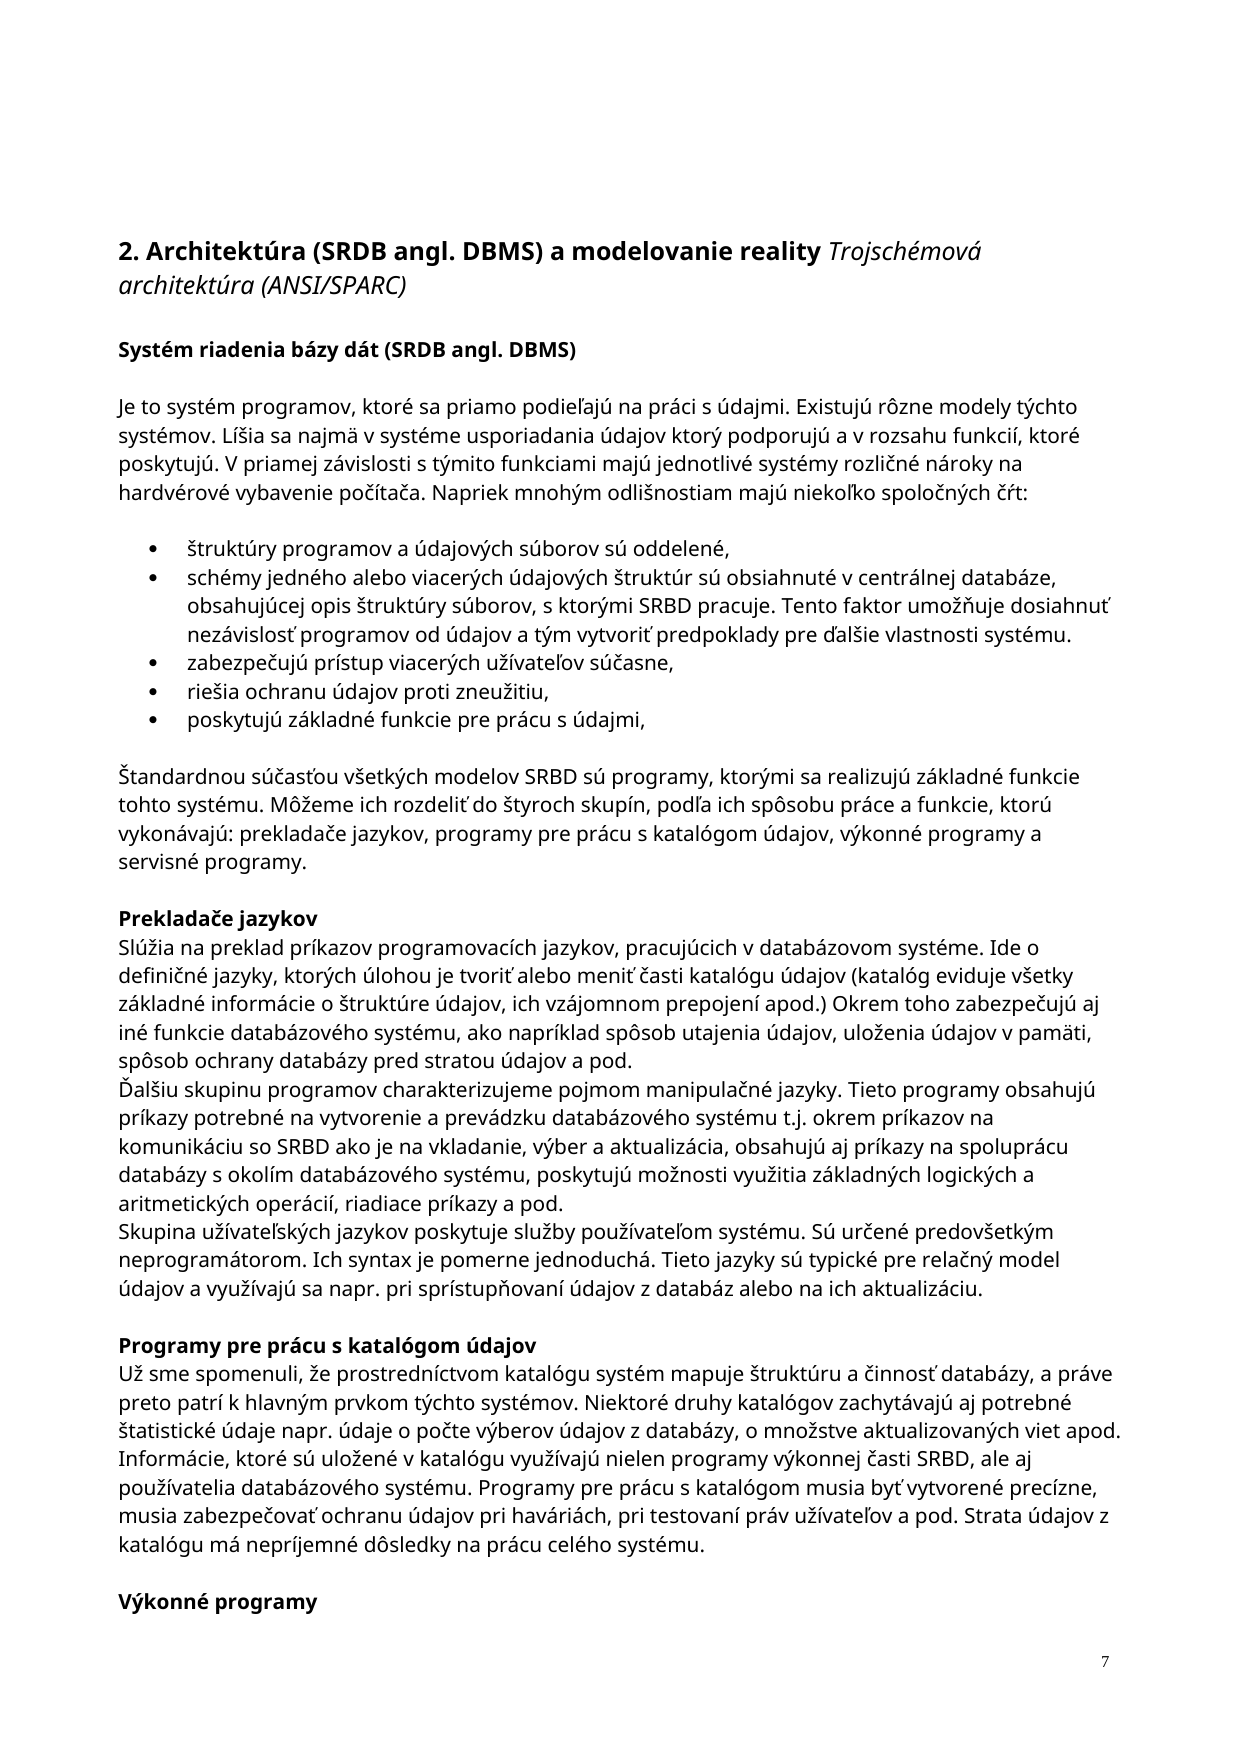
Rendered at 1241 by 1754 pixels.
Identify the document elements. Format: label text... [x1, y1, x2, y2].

text Skupina užívateľských jazykov poskytuje služby používateľom systému. Sú určené predovšetkým neprogramátorom. Ich syntax je pomerne jednoduchá. Tieto jazyky sú typické pre relačný model údajov a využívajú sa napr. pri sprístupňovaní údajov z databáz alebo na ich aktualizáciu. [118, 1217, 1122, 1302]
list riešia ochranu údajov proti zneužitiu, [149, 677, 1122, 705]
text Štandardnou súčasťou všetkých modelov SRBD sú programy, ktorými sa realizujú základné funkcie tohto systému. Môžeme ich rozdeliť do štyroch skupín, podľa ich spôsobu práce a funkcie, ktorú vykonávajú: prekladače jazykov, programy pre prácu s katalógom údajov, výkonné programy a servisné programy. [118, 762, 1122, 876]
text Výkonné programy [118, 1587, 1122, 1615]
text Systém riadenia bázy dát (SRDB angl. DBMS) [118, 336, 1122, 364]
text Slúžia na preklad príkazov programovacích jazykov, pracujúcich v databázovom systéme. Ide o definičné jazyky, ktorých úlohou je tvoriť alebo meniť časti katalógu údajov (katalóg eviduje všetky základné informácie o štruktúre údajov, ich vzájomnom prepojení apod.) Okrem toho zabezpečujú aj iné funkcie databázového systému, ako napríklad spôsob utajenia údajov, uloženia údajov v pamäti, spôsob ochrany databázy pred stratou údajov a pod. [118, 933, 1122, 1075]
text 2. Architektúra (SRDB angl. DBMS) a modelovanie reality Trojschémová architektúra (ANSI/SPARC) [118, 233, 1122, 301]
list zabezpečujú prístup viacerých užívateľov súčasne, [149, 648, 1122, 677]
list štruktúry programov a údajových súborov sú oddelené, [149, 534, 1122, 563]
list schémy jedného alebo viacerých údajových štruktúr sú obsiahnuté v centrálnej databáze, obsahujúcej opis štruktúry súborov, s ktorými SRBD pracuje. Tento faktor umožňuje dosiahnuť nezávislosť programov od údajov a tým vytvoriť predpoklady pre ďalšie vlastnosti systému. [149, 563, 1122, 648]
text Už sme spomenuli, že prostredníctvom katalógu systém mapuje štruktúru a činnosť databázy, a práve preto patrí k hlavným prvkom týchto systémov. Niektoré druhy katalógov zachytávajú aj potrebné štatistické údaje napr. údaje o počte výberov údajov z databázy, o množstve aktualizovaných viet apod. Informácie, ktoré sú uložené v katalógu využívajú nielen programy výkonnej časti SRBD, ale aj používatelia databázového systému. Programy pre prácu s katalógom musia byť vytvorené precízne, musia zabezpečovať ochranu údajov pri haváriách, pri testovaní práv užívateľov a pod. Strata údajov z katalógu má nepríjemné dôsledky na prácu celého systému. [118, 1359, 1122, 1558]
text Programy pre prácu s katalógom údajov [118, 1331, 1122, 1359]
list poskytujú základné funkcie pre prácu s údajmi, [149, 705, 1122, 734]
text Prekladače jazykov [118, 904, 1122, 933]
text Ďalšiu skupinu programov charakterizujeme pojmom manipulačné jazyky. Tieto programy obsahujú príkazy potrebné na vytvorenie a prevádzku databázového systému t.j. okrem príkazov na komunikáciu so SRBD ako je na vkladanie, výber a aktualizácia, obsahujú aj príkazy na spoluprácu databázy s okolím databázového systému, poskytujú možnosti využitia základných logických a aritmetických operácií, riadiace príkazy a pod. [118, 1075, 1122, 1217]
text Je to systém programov, ktoré sa priamo podieľajú na práci s údajmi. Existujú rôzne modely týchto systémov. Líšia sa najmä v systéme usporiadania údajov ktorý podporujú a v rozsahu funkcií, ktoré poskytujú. V priamej závislosti s týmito funkciami majú jednotlivé systémy rozličné nároky na hardvérové vybavenie počítača. Napriek mnohým odlišnostiam majú niekoľko spoločných čŕt: [118, 392, 1122, 506]
